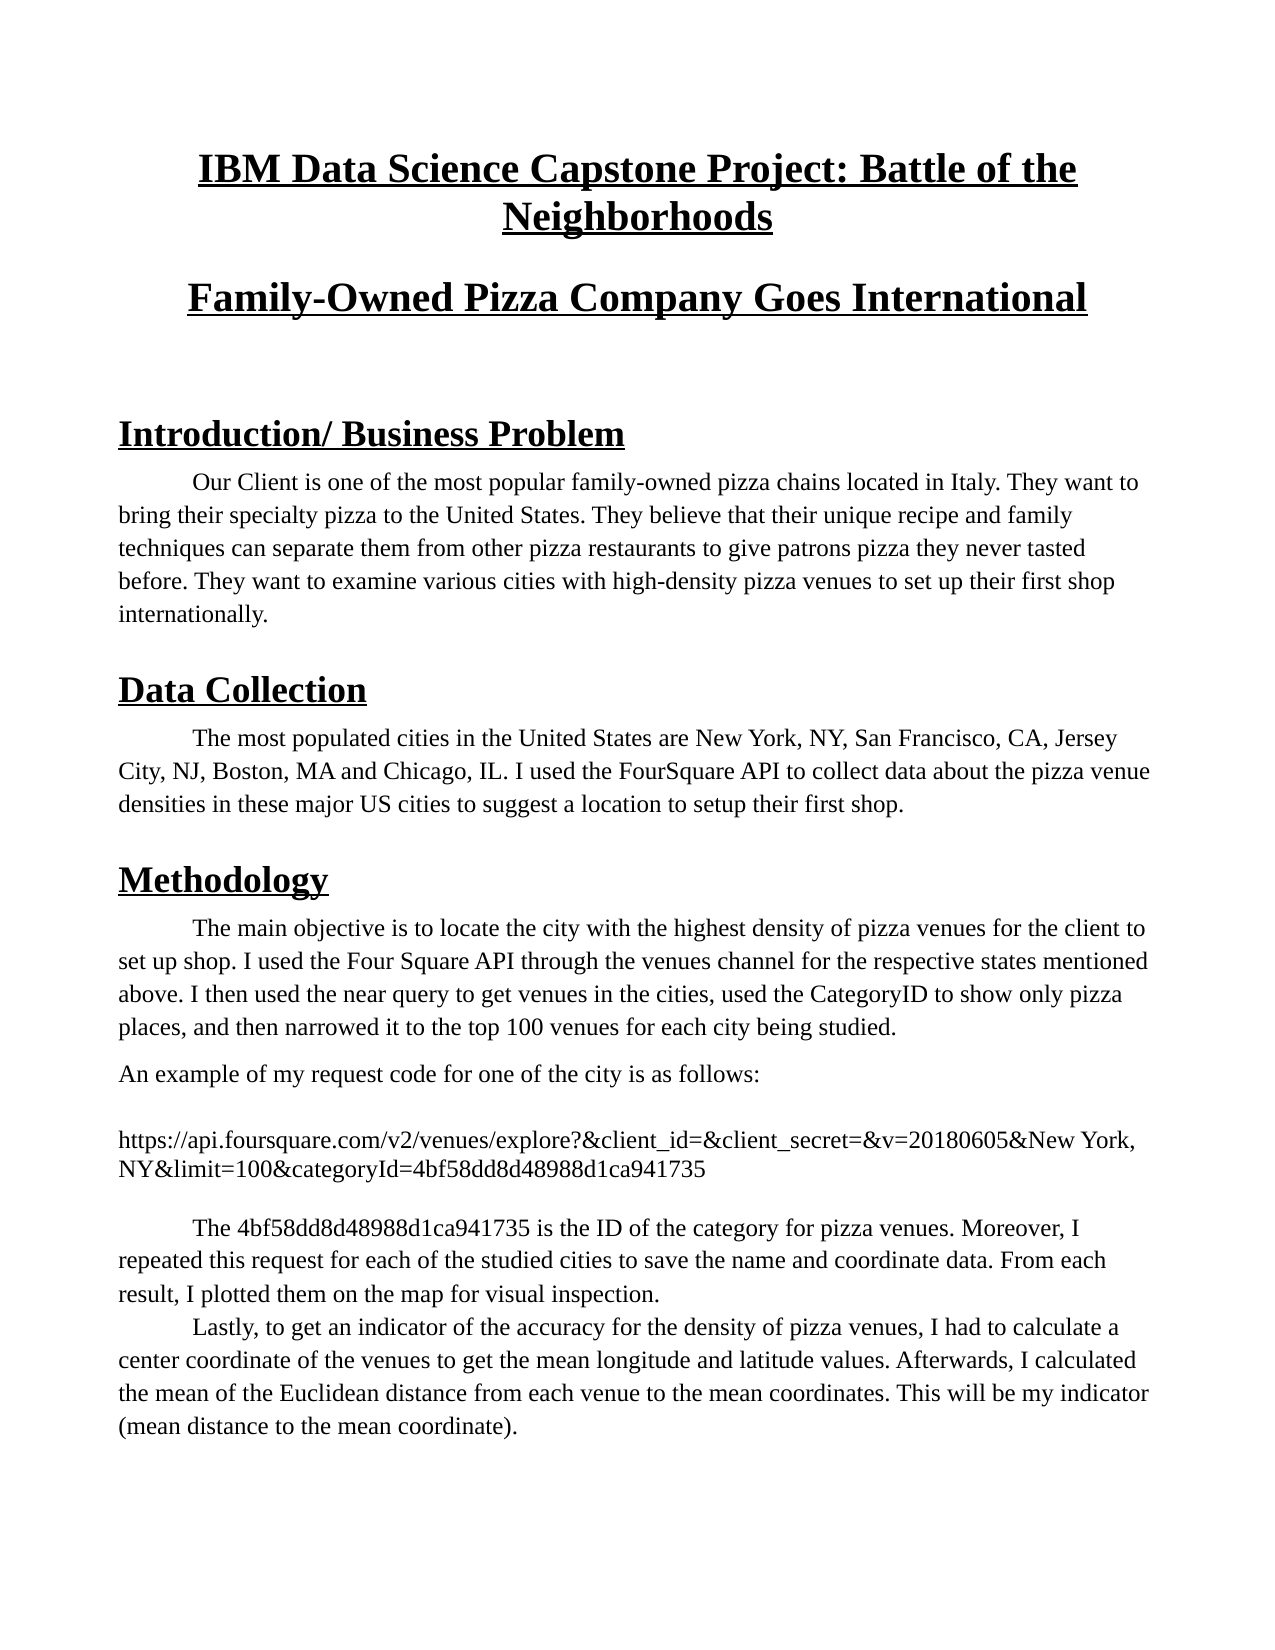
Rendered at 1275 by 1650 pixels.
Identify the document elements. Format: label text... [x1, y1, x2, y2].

text https://api.foursquare.com/v2/venues/explore?&client_id=&client_secret=&v=20180605&New York, NY&limit=100&categoryId=4bf58dd8d48988d1ca941735 [118, 1126, 1157, 1183]
text The 4bf58dd8d48988d1ca941735 is the ID of the category for pizza venues. Moreover, I repeated this request for each of the studied cities to save the name and coordinate data. From each result, I plotted them on the map for visual inspection. [118, 1213, 1157, 1307]
text Lastly, to get an indicator of the accuracy for the density of pizza venues, I had to calculate a center coordinate of the venues to get the mean longitude and latitude values. Afterwards, I calculated the mean of the Euclidean distance from each venue to the mean coordinates. This will be my indicator (mean distance to the mean coordinate). [118, 1312, 1157, 1439]
subtitle Data Collection [118, 667, 1157, 710]
text The main objective is to locate the city with the highest density of pizza venues for the client to set up shop. I used the Four Square API through the venues channel for the respective states mentioned above. I then used the near query to get venues in the cities, used the CategoryID to show only pizza places, and then narrowed it to the top 100 venues for each city being studied. [118, 913, 1157, 1041]
text An example of my request code for one of the city is as follows: [118, 1059, 1157, 1088]
text Our Client is one of the most popular family-owned pizza chains located in Italy. They want to bring their specialty pizza to the United States. They believe that their unique recipe and family techniques can separate them from other pizza restaurants to give patrons pizza they never tasted before. They want to examine various cities with high-density pizza venues to set up their first shop internationally. [118, 467, 1157, 627]
subtitle Introduction/ Business Problem [118, 411, 1157, 454]
text The most populated cities in the United States are New York, NY, San Francisco, CA, Jersey City, NJ, Boston, MA and Chicago, IL. I used the FourSquare API to collect data about the pizza venue densities in these major US cities to suggest a location to setup their first shop. [118, 723, 1157, 818]
subtitle Family-Owned Pizza Company Goes International [118, 272, 1157, 320]
subtitle IBM Data Science Capstone Project: Battle of the Neighborhoods [118, 143, 1157, 239]
subtitle Methodology [118, 857, 1157, 900]
